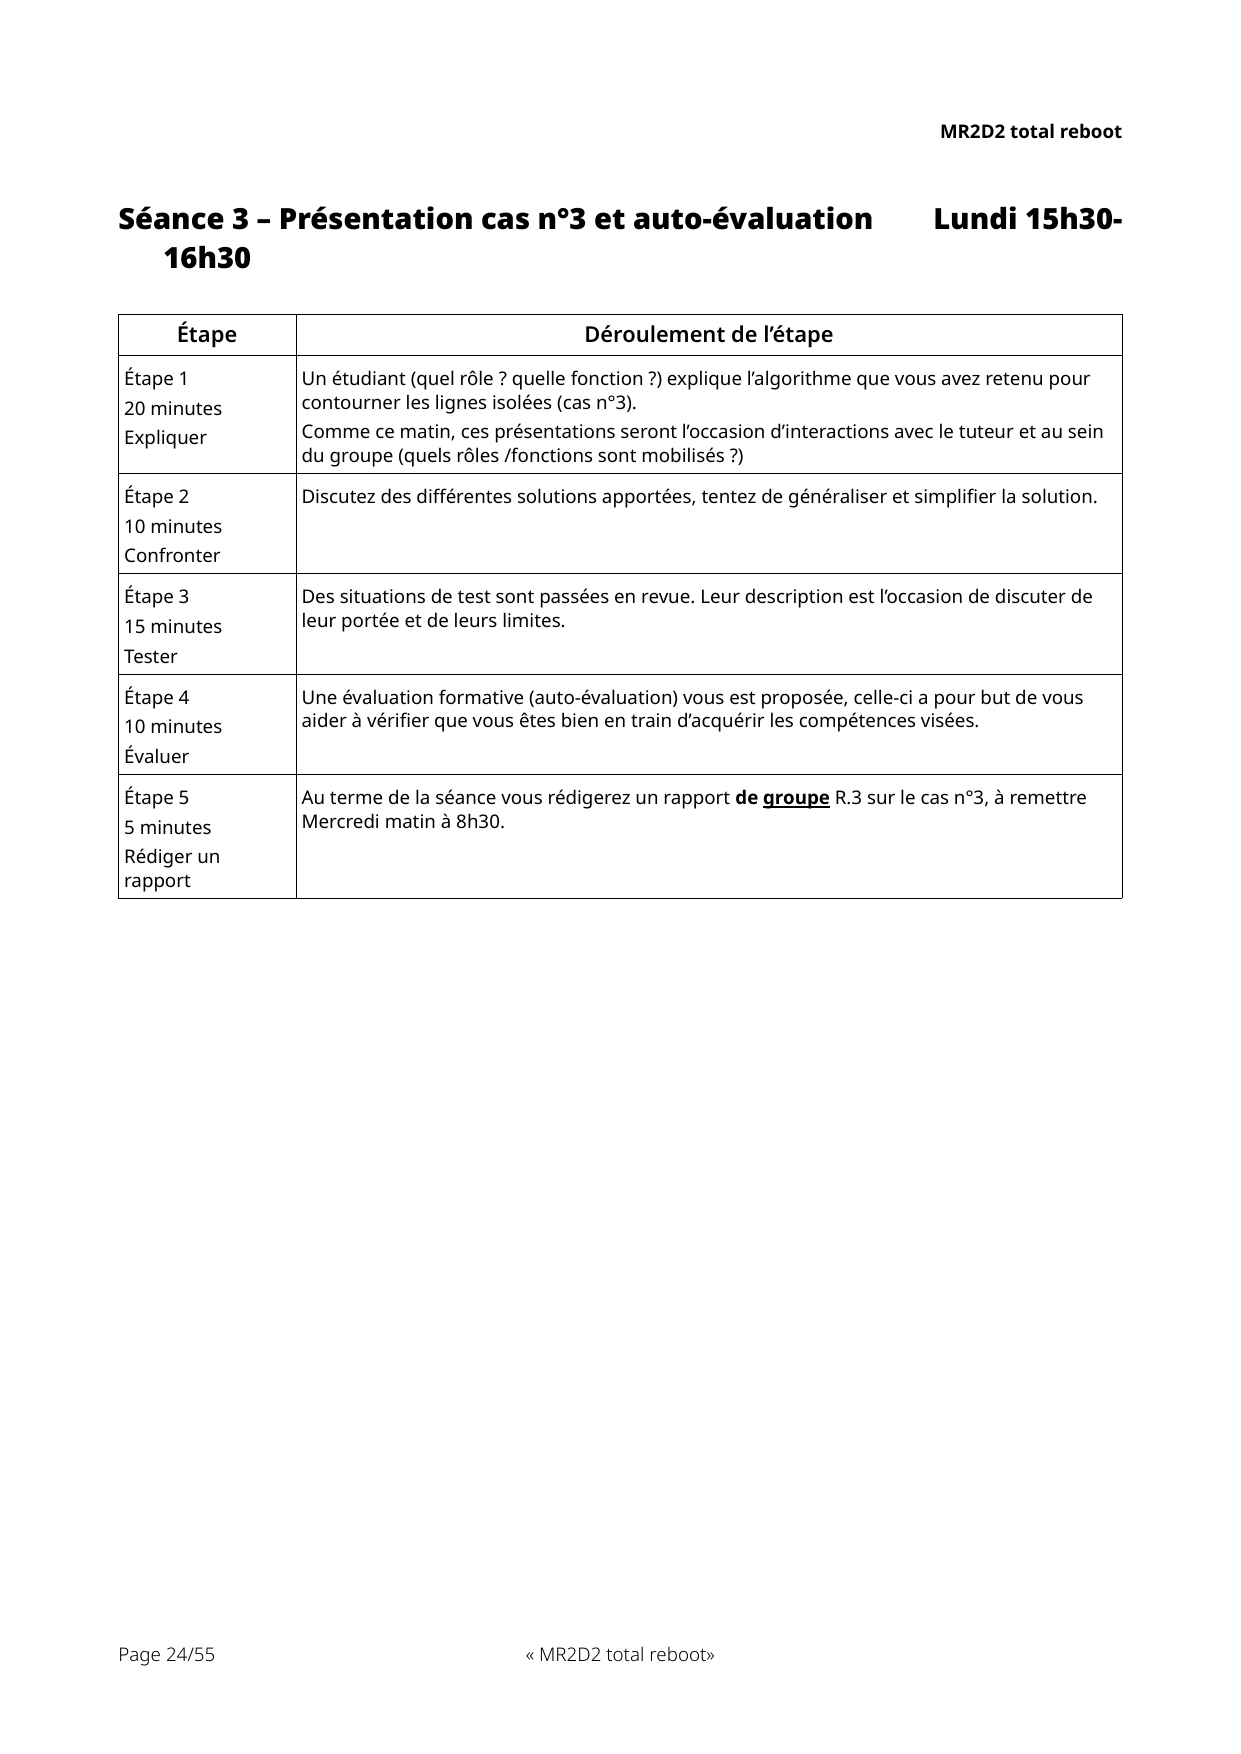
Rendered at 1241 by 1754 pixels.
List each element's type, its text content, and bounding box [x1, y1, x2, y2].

table_cell Un étudiant (quel rôle ? quelle fonction ?) explique l’algorithme que vous avez retenu pour contourner les lignes isolées (cas n°3). Comme ce matin, ces présentations seront l’occasion d’interactions avec le tuteur et au sein du groupe (quels rôles /fonctions sont mobilisés ?) [297, 356, 1122, 473]
table_cell Au terme de la séance vous rédigerez un rapport de groupe R.3 sur le cas n°3, à remettre Mercredi matin à 8h30. [297, 775, 1122, 898]
table_header Déroulement de l’étape [297, 315, 1122, 355]
table_cell Étape 4 10 minutes Évaluer [119, 675, 296, 774]
table_cell Discutez des différentes solutions apportées, tentez de généraliser et simplifier la solution. [297, 474, 1122, 573]
table_header Étape [119, 315, 296, 355]
table_cell Des situations de test sont passées en revue. Leur description est l’occasion de discuter de leur portée et de leurs limites. [297, 574, 1122, 674]
table_cell Étape 2 10 minutes Confronter [119, 474, 296, 573]
table_cell Étape 1 20 minutes Expliquer [119, 356, 296, 473]
table_cell Une évaluation formative (auto-évaluation) vous est proposée, celle-ci a pour but de vous aider à vérifier que vous êtes bien en train d’acquérir les compétences visées. [297, 675, 1122, 774]
table_cell Étape 5 5 minutes Rédiger un rapport [119, 775, 296, 898]
table_cell Étape 3 15 minutes Tester [119, 574, 296, 674]
subtitle Séance 3 – Présentation cas n°3 et auto-évaluation Lundi 15h30-16h30 [118, 198, 1122, 277]
